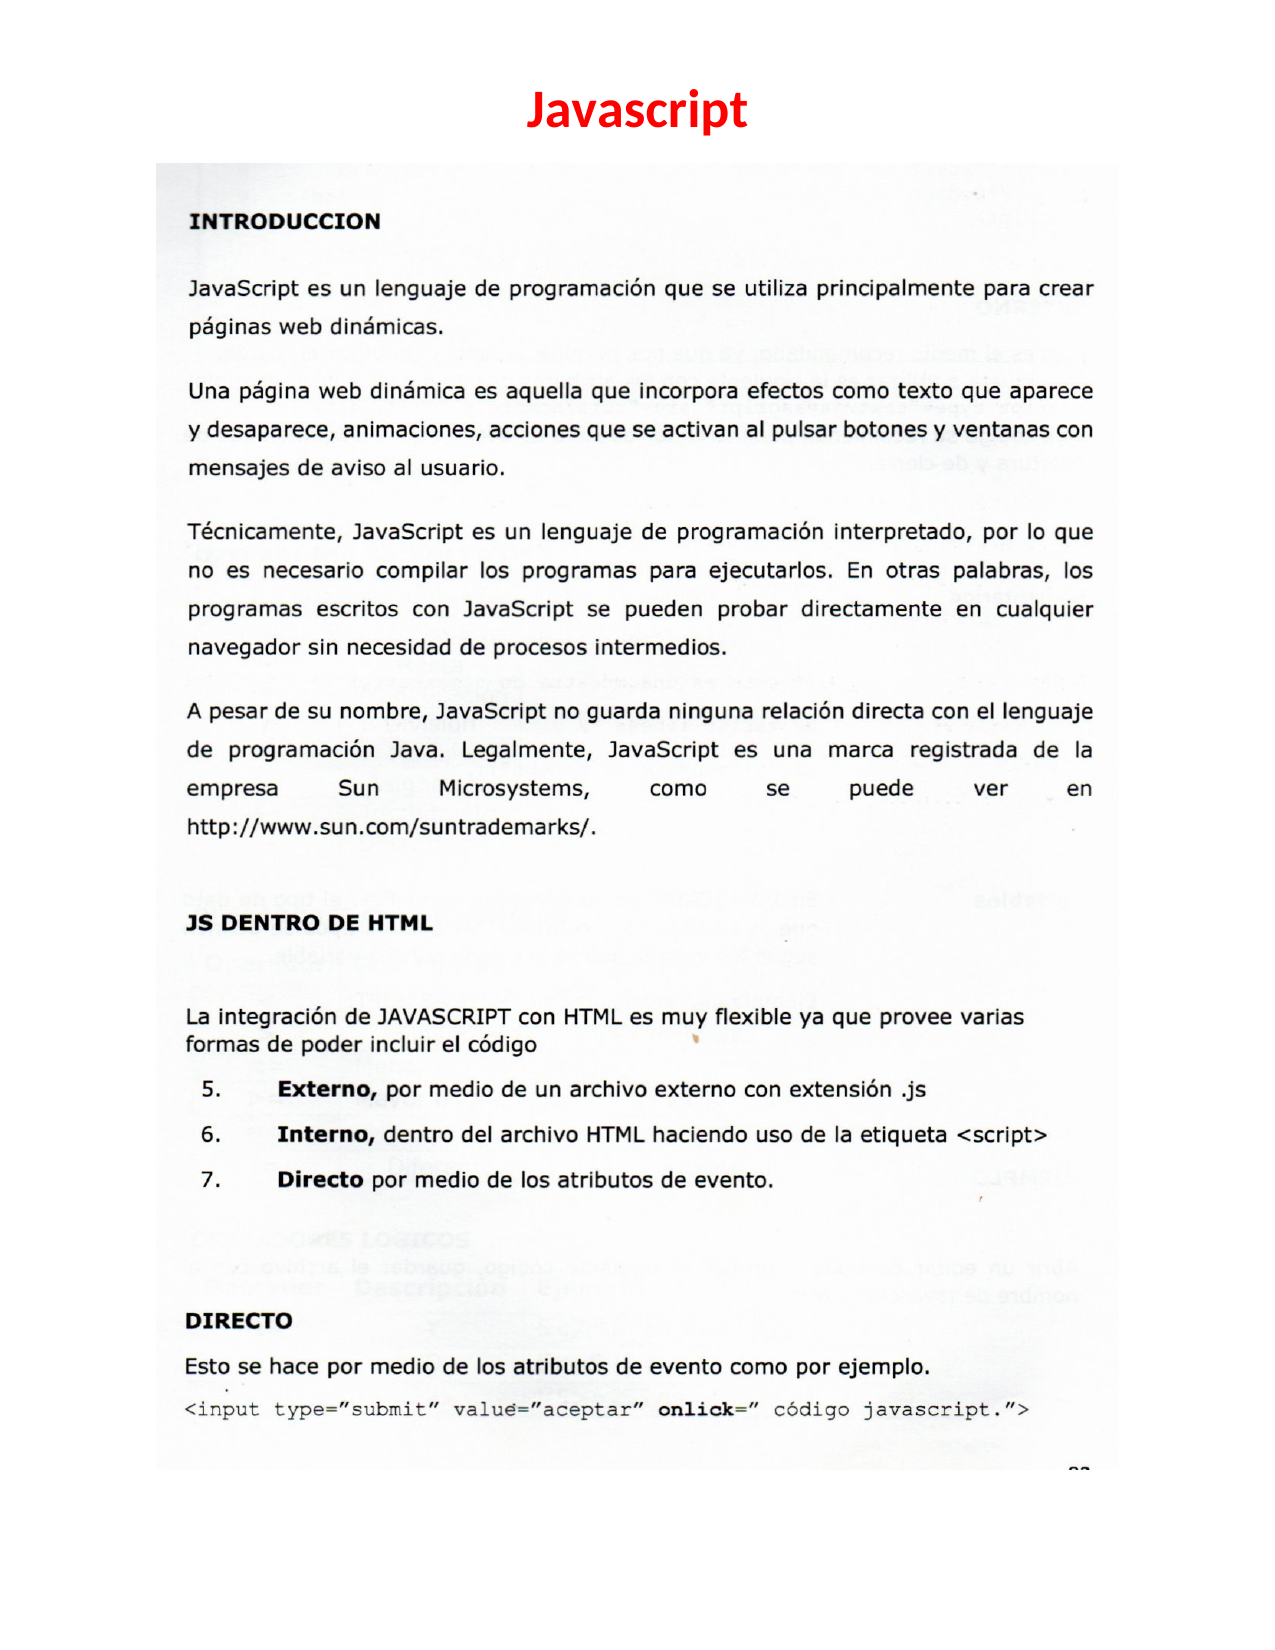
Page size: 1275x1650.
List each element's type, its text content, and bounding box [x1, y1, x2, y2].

picture [156, 163, 1119, 1470]
text Javascript [75, 75, 1200, 141]
